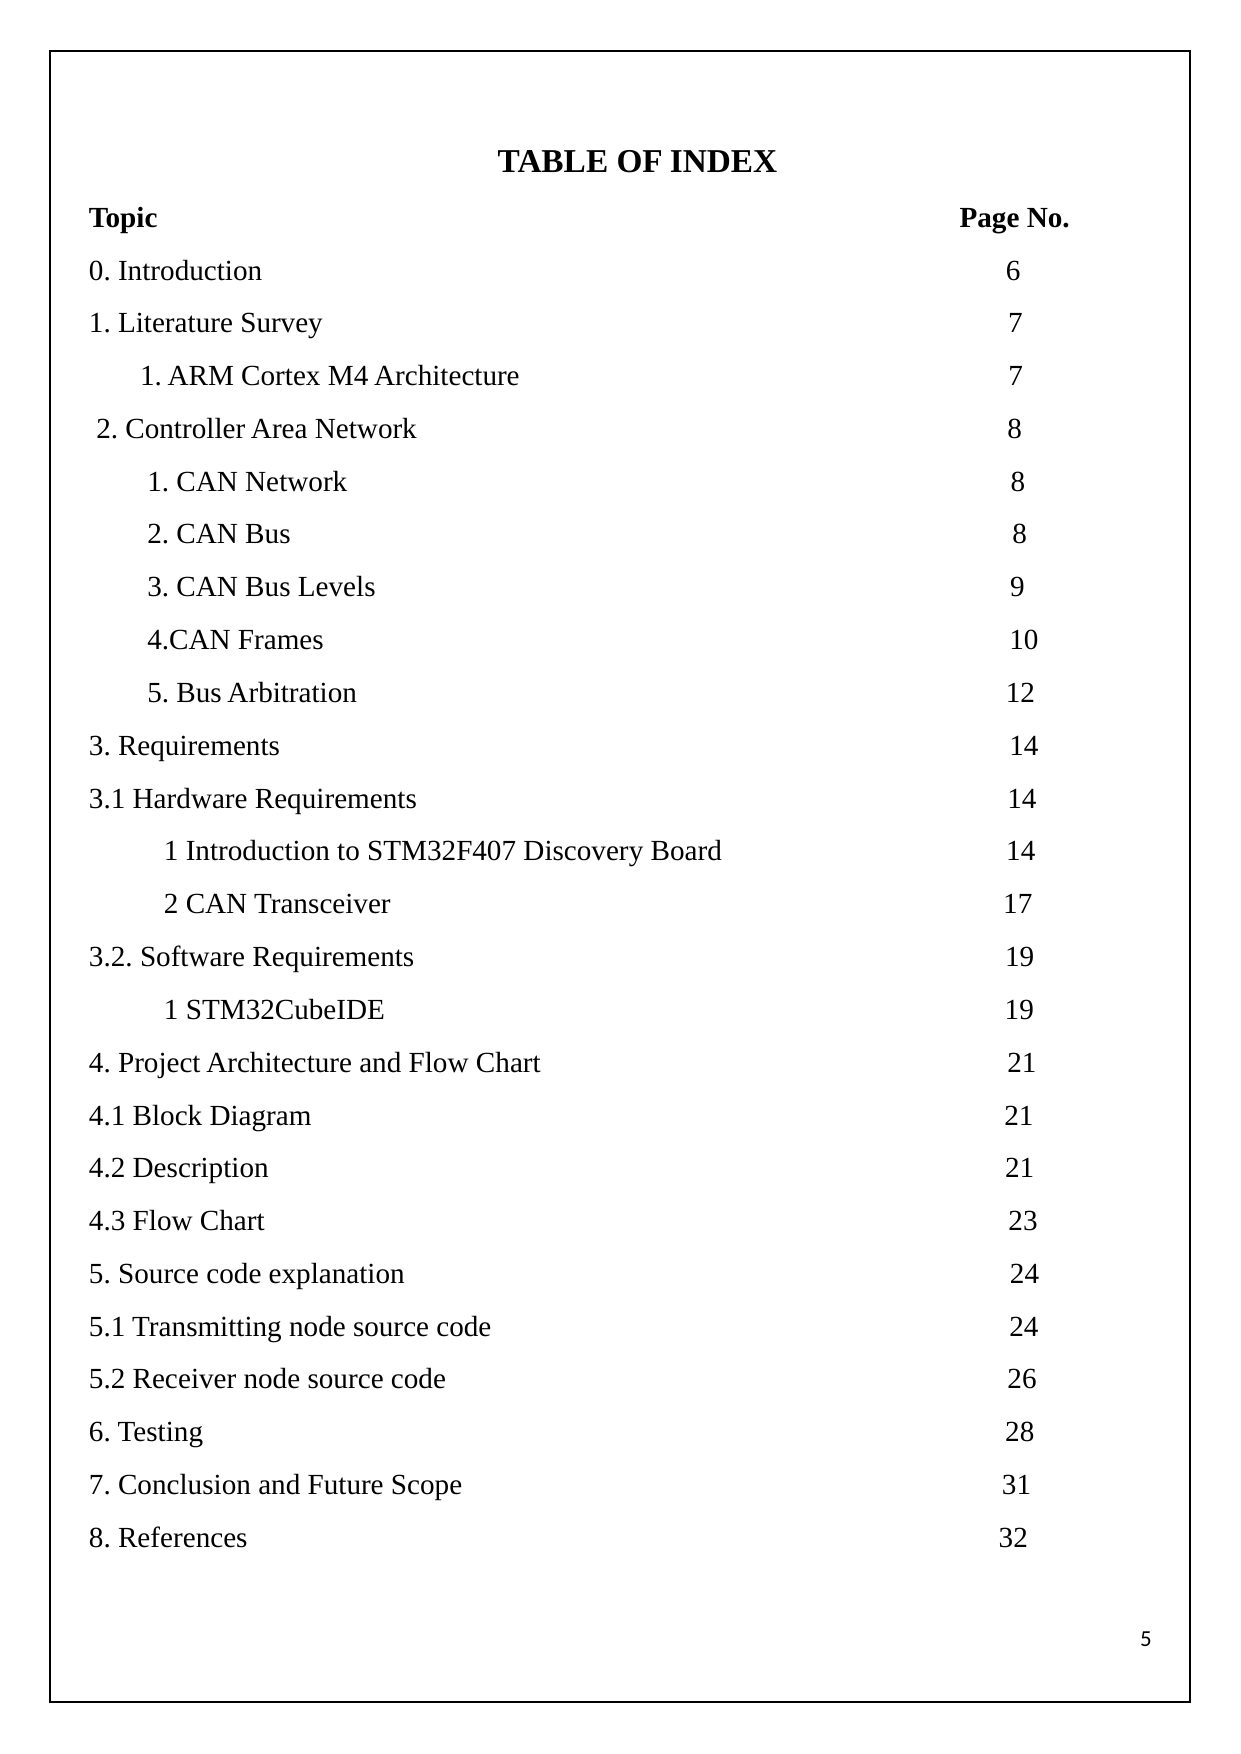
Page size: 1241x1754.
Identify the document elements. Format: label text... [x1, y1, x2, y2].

text 5. Bus Arbitration 12 [89, 675, 1152, 709]
text 5.1 Transmitting node source code 24 [89, 1309, 1152, 1342]
text 6. Testing 28 [89, 1414, 1152, 1448]
text Topic Page No. [89, 200, 1152, 233]
text TABLE OF INDEX [89, 142, 1152, 180]
text 1. ARM Cortex M4 Architecture 7 [89, 358, 1152, 392]
text 4.3 Flow Chart 23 [89, 1203, 1152, 1237]
text 2. CAN Bus 8 [89, 517, 1152, 550]
text 4. Project Architecture and Flow Chart 21 [89, 1045, 1152, 1078]
text 4.1 Block Diagram 21 [89, 1098, 1152, 1131]
text 3. CAN Bus Levels 9 [89, 569, 1152, 603]
text 1 Introduction to STM32F407 Discovery Board 14 [89, 833, 1152, 867]
text 7. Conclusion and Future Scope 31 [89, 1467, 1152, 1501]
text 2 CAN Transceiver 17 [89, 886, 1152, 920]
text 4.2 Description 21 [89, 1150, 1152, 1184]
text 5. Source code explanation 24 [89, 1256, 1152, 1289]
text 2. Controller Area Network 8 [89, 411, 1152, 444]
text 3. Requirements 14 [89, 728, 1152, 761]
text 3.1 Hardware Requirements 14 [89, 781, 1152, 814]
text 1. CAN Network 8 [89, 464, 1152, 497]
text 3.2. Software Requirements 19 [89, 939, 1152, 973]
text 8. References 32 [89, 1520, 1152, 1554]
text 1 STM32CubeIDE 19 [89, 992, 1152, 1026]
text 1. Literature Survey 7 [89, 305, 1152, 339]
text 5.2 Receiver node source code 26 [89, 1362, 1152, 1395]
text 0. Introduction 6 [89, 253, 1152, 286]
text 4.CAN Frames 10 [89, 622, 1152, 656]
